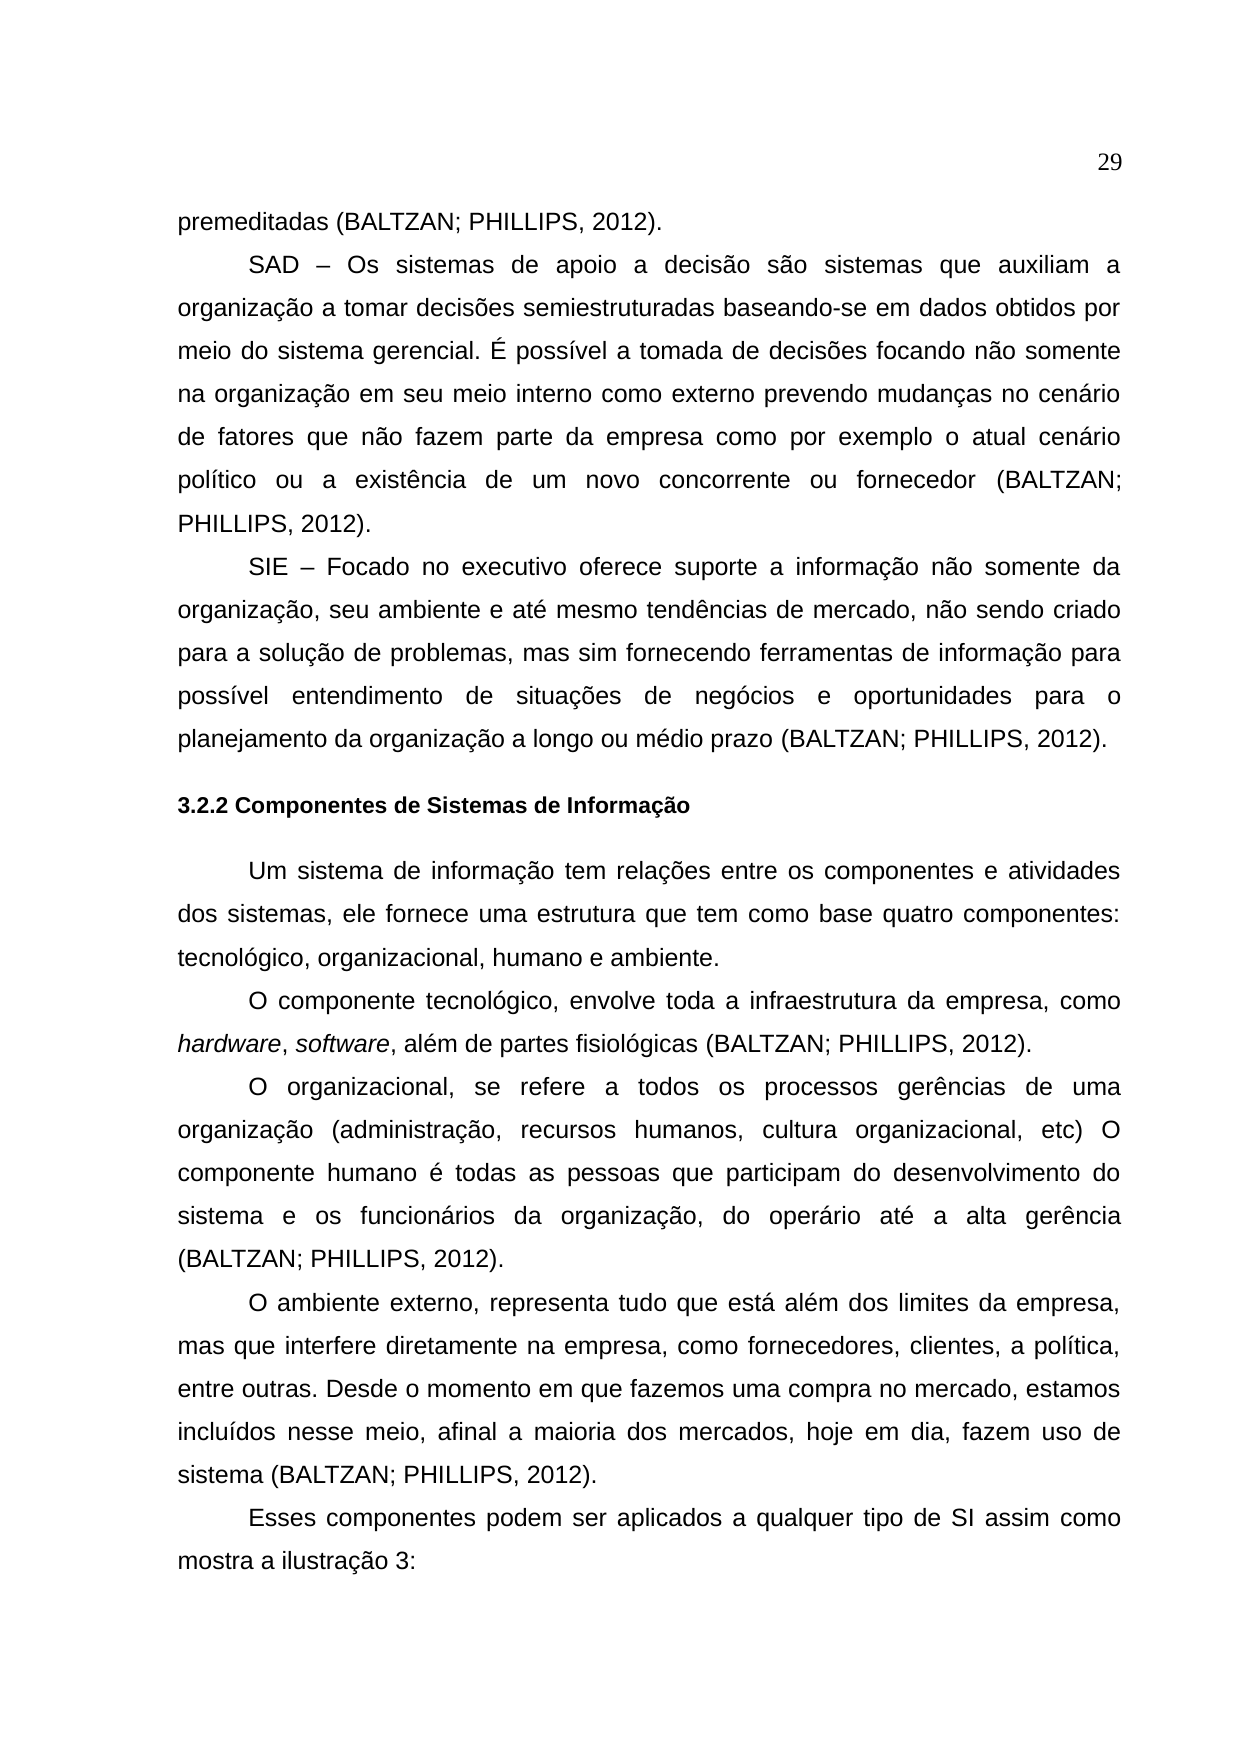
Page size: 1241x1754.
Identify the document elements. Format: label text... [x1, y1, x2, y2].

text SAD – Os sistemas de apoio a decisão são sistemas que auxiliam a organização a tomar decisões semiestruturadas baseando-se em dados obtidos por meio do sistema gerencial. É possível a tomada de decisões focando não somente na organização em seu meio interno como externo prevendo mudanças no cenário de fatores que não fazem parte da empresa como por exemplo o atual cenário político ou a existência de um novo concorrente ou fornecedor (BALTZAN; PHILLIPS, 2012). [177, 250, 1122, 537]
text O organizacional, se refere a todos os processos gerências de uma organização (administração, recursos humanos, cultura organizacional, etc) O componente humano é todas as pessoas que participam do desenvolvimento do sistema e os funcionários da organização, do operário até a alta gerência (BALTZAN; PHILLIPS, 2012). [177, 1072, 1122, 1273]
text premeditadas (BALTZAN; PHILLIPS, 2012). [177, 207, 1122, 235]
text SIE – Focado no executivo oferece suporte a informação não somente da organização, seu ambiente e até mesmo tendências de mercado, não sendo criado para a solução de problemas, mas sim fornecendo ferramentas de informação para possível entendimento de situações de negócios e oportunidades para o planejamento da organização a longo ou médio prazo (BALTZAN; PHILLIPS, 2012). [177, 552, 1122, 753]
text Esses componentes podem ser aplicados a qualquer tipo de SI assim como mostra a ilustração 3: [177, 1503, 1122, 1575]
text O componente tecnológico, envolve toda a infraestrutura da empresa, como hardware, software, além de partes fisiológicas (BALTZAN; PHILLIPS, 2012). [177, 986, 1122, 1058]
subtitle 3.2.2 Componentes de Sistemas de Informação [177, 792, 1122, 818]
text Um sistema de informação tem relações entre os componentes e atividades dos sistemas, ele fornece uma estrutura que tem como base quatro componentes: tecnológico, organizacional, humano e ambiente. [177, 856, 1122, 971]
text O ambiente externo, representa tudo que está além dos limites da empresa, mas que interfere diretamente na empresa, como fornecedores, clientes, a política, entre outras. Desde o momento em que fazemos uma compra no mercado, estamos incluídos nesse meio, afinal a maioria dos mercados, hoje em dia, fazem uso de sistema (BALTZAN; PHILLIPS, 2012). [177, 1288, 1122, 1489]
